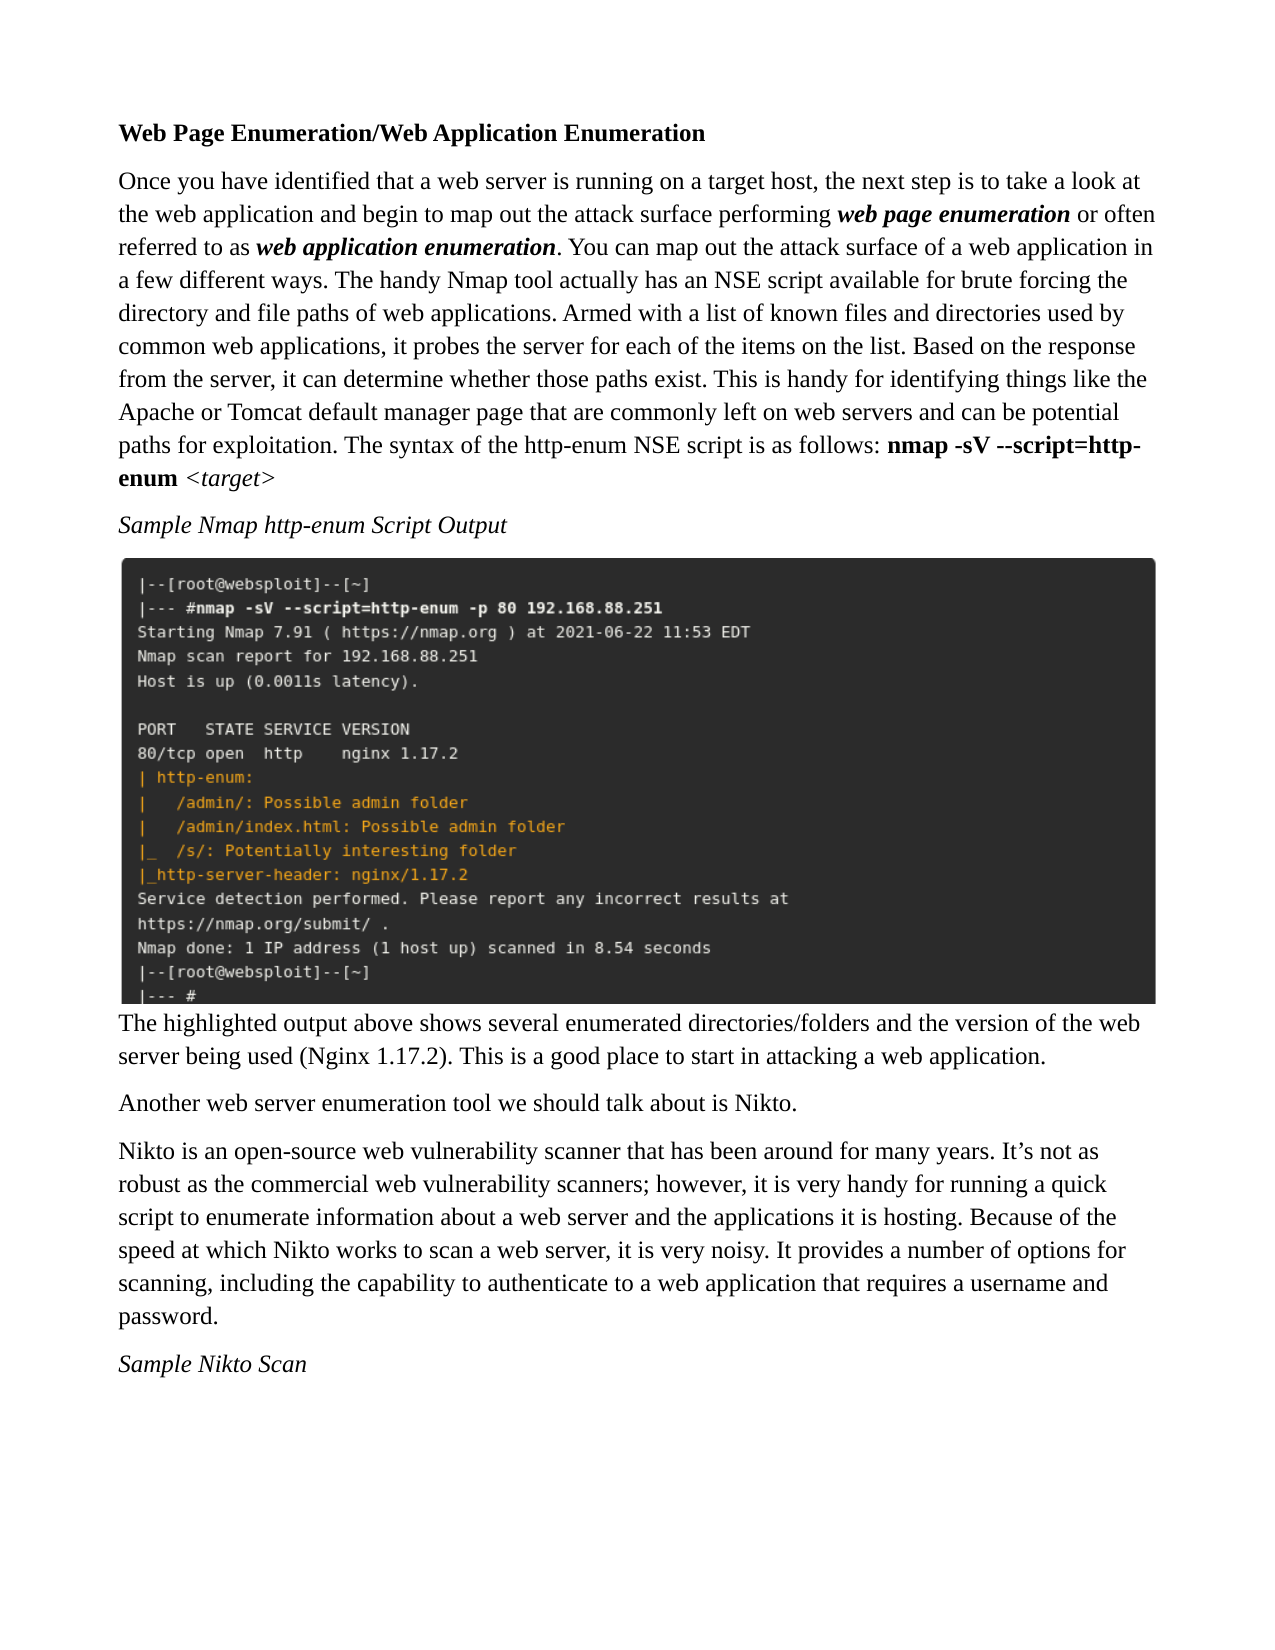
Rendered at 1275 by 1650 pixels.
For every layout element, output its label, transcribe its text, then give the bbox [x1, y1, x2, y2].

text Another web server enumeration tool we should talk about is Nikto. [118, 1088, 1157, 1117]
text The highlighted output above shows several enumerated directories/folders and the version of the web server being used (Nginx 1.17.2). This is a good place to start in attacking a web application. [118, 1004, 1157, 1070]
text Sample Nikto Scan [118, 1349, 1157, 1378]
picture [118, 558, 1157, 1004]
text Sample Nmap http-enum Script Output [118, 511, 1157, 539]
text Once you have identified that a web server is running on a target host, the next step is to take a look at the web application and begin to map out the attack surface performing web page enumeration or often referred to as web application enumeration. You can map out the attack surface of a web application in a few different ways. The handy Nmap tool actually has an NSE script available for brute forcing the directory and file paths of web applications. Armed with a list of known files and directories used by common web applications, it probes the server for each of the items on the list. Based on the response from the server, it can determine whether those paths exist. This is handy for identifying things like the Apache or Tomcat default manager page that are commonly left on web servers and can be potential paths for exploitation. The syntax of the http-enum NSE script is as follows: nmap -sV --script=http-enum <target> [118, 166, 1157, 492]
text Web Page Enumeration/Web Application Enumeration [118, 118, 1157, 147]
text Nikto is an open-source web vulnerability scanner that has been around for many years. It’s not as robust as the commercial web vulnerability scanners; however, it is very handy for running a quick script to enumerate information about a web server and the applications it is hosting. Because of the speed at which Nikto works to scan a web server, it is very noisy. It provides a number of options for scanning, including the capability to authenticate to a web application that requires a username and password. [118, 1136, 1157, 1330]
